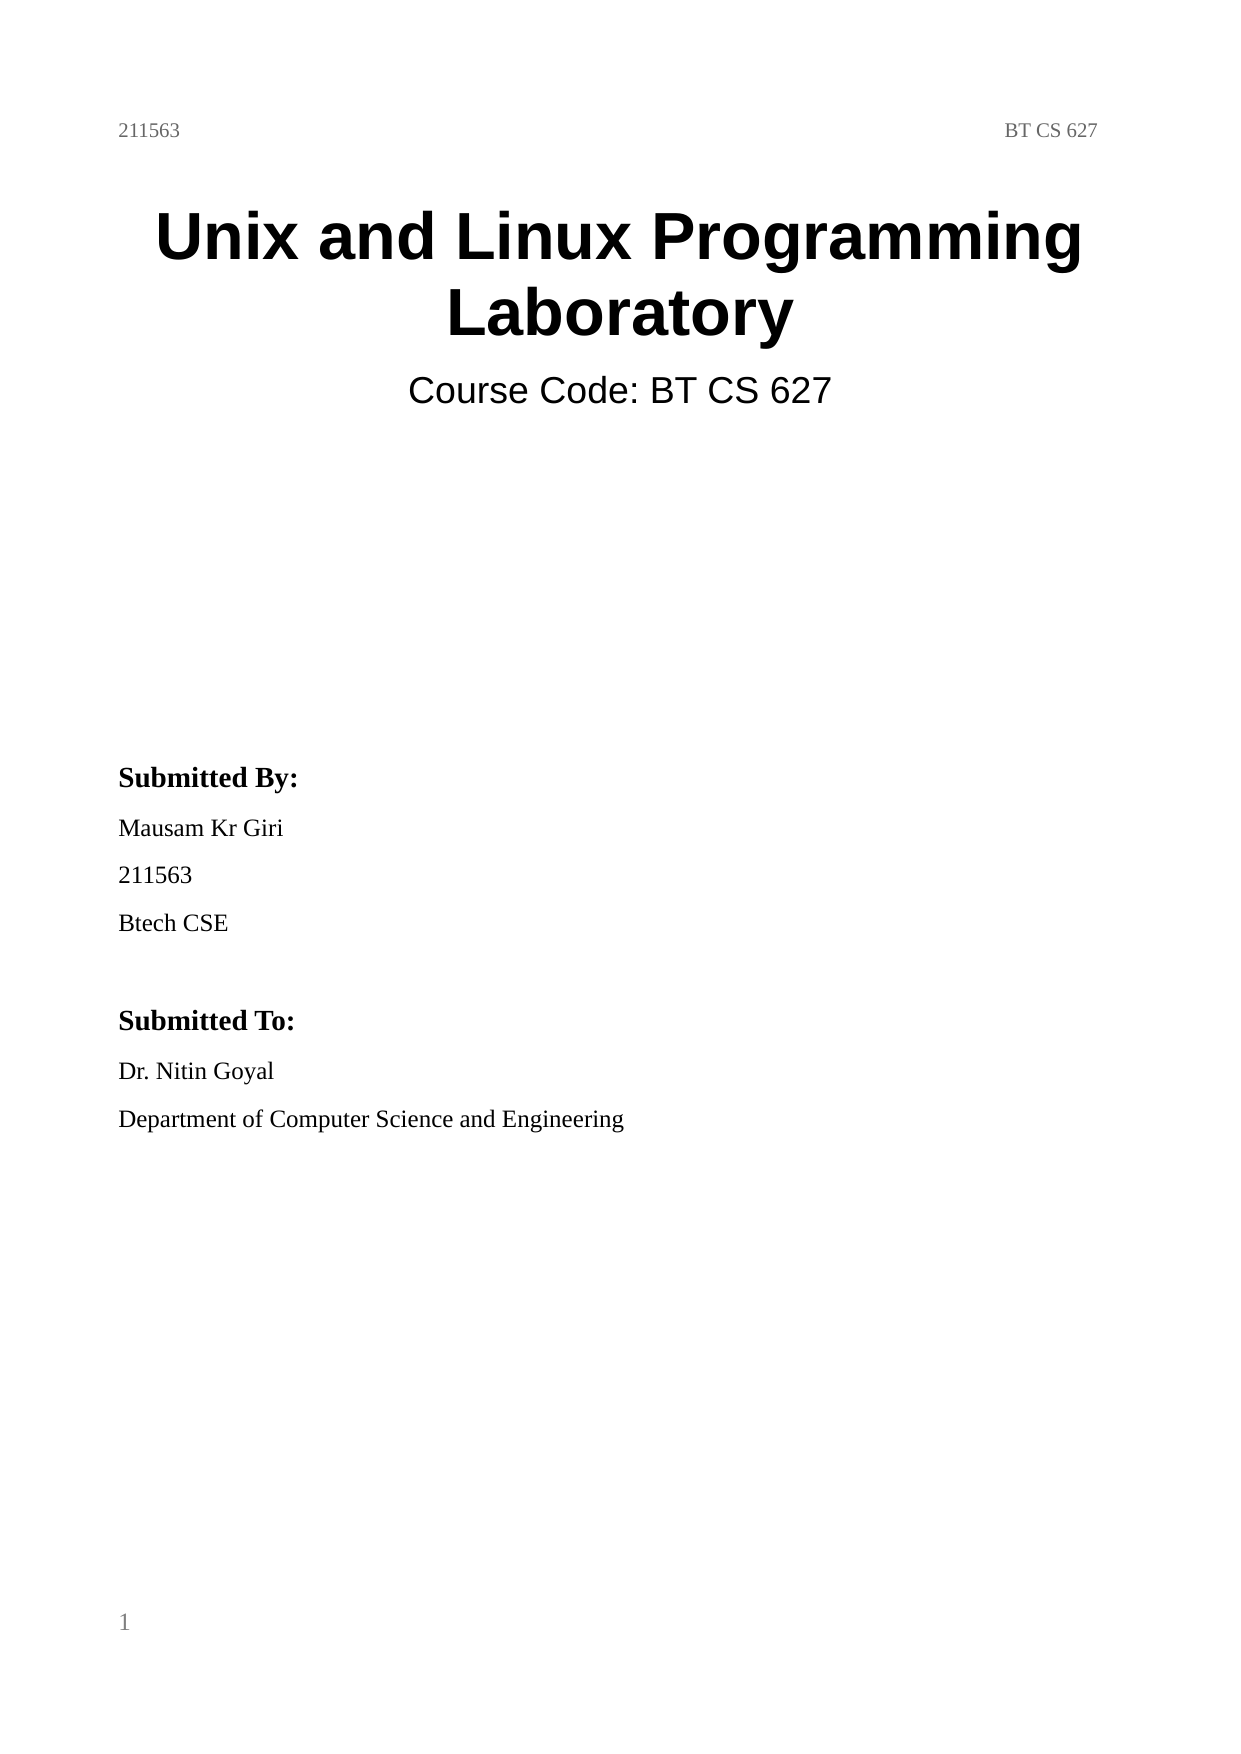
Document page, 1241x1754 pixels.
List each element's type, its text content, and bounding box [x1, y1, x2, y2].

text Dr. Nitin Goyal [118, 1056, 1122, 1085]
subtitle Course Code: BT CS 627 [118, 369, 1122, 412]
text 211563 [118, 861, 1122, 889]
text Mausam Kr Giri [118, 813, 1122, 842]
text Submitted By: [118, 760, 1122, 793]
text Submitted To: [118, 1003, 1122, 1037]
subtitle Unix and Linux Programming Laboratory [118, 197, 1122, 350]
text Btech CSE [118, 908, 1122, 937]
text Department of Computer Science and Engineering [118, 1104, 1122, 1133]
